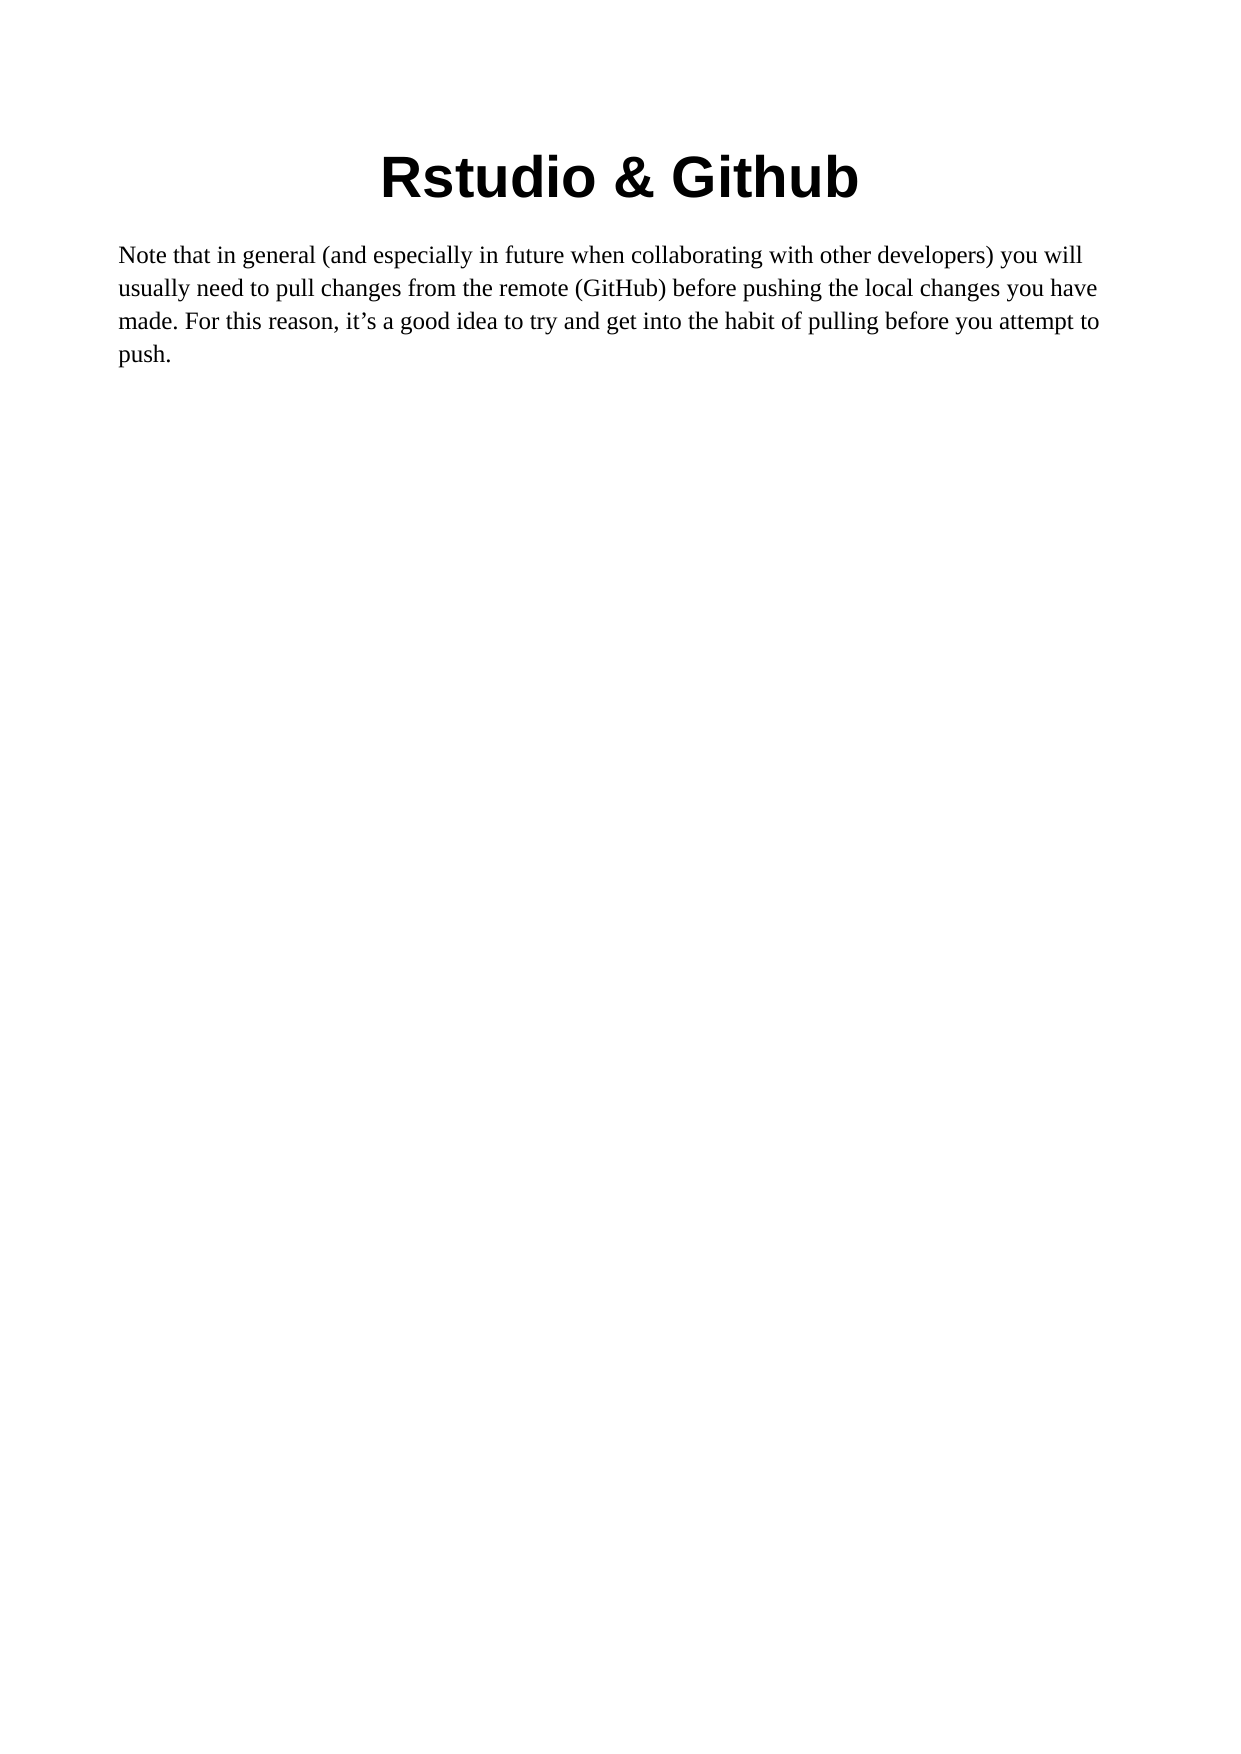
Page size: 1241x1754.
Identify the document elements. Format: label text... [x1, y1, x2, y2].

text Note that in general (and especially in future when collaborating with other developers) you will usually need to pull changes from the remote (GitHub) before pushing the local changes you have made. For this reason, it’s a good idea to try and get into the habit of pulling before you attempt to push. [118, 240, 1122, 367]
